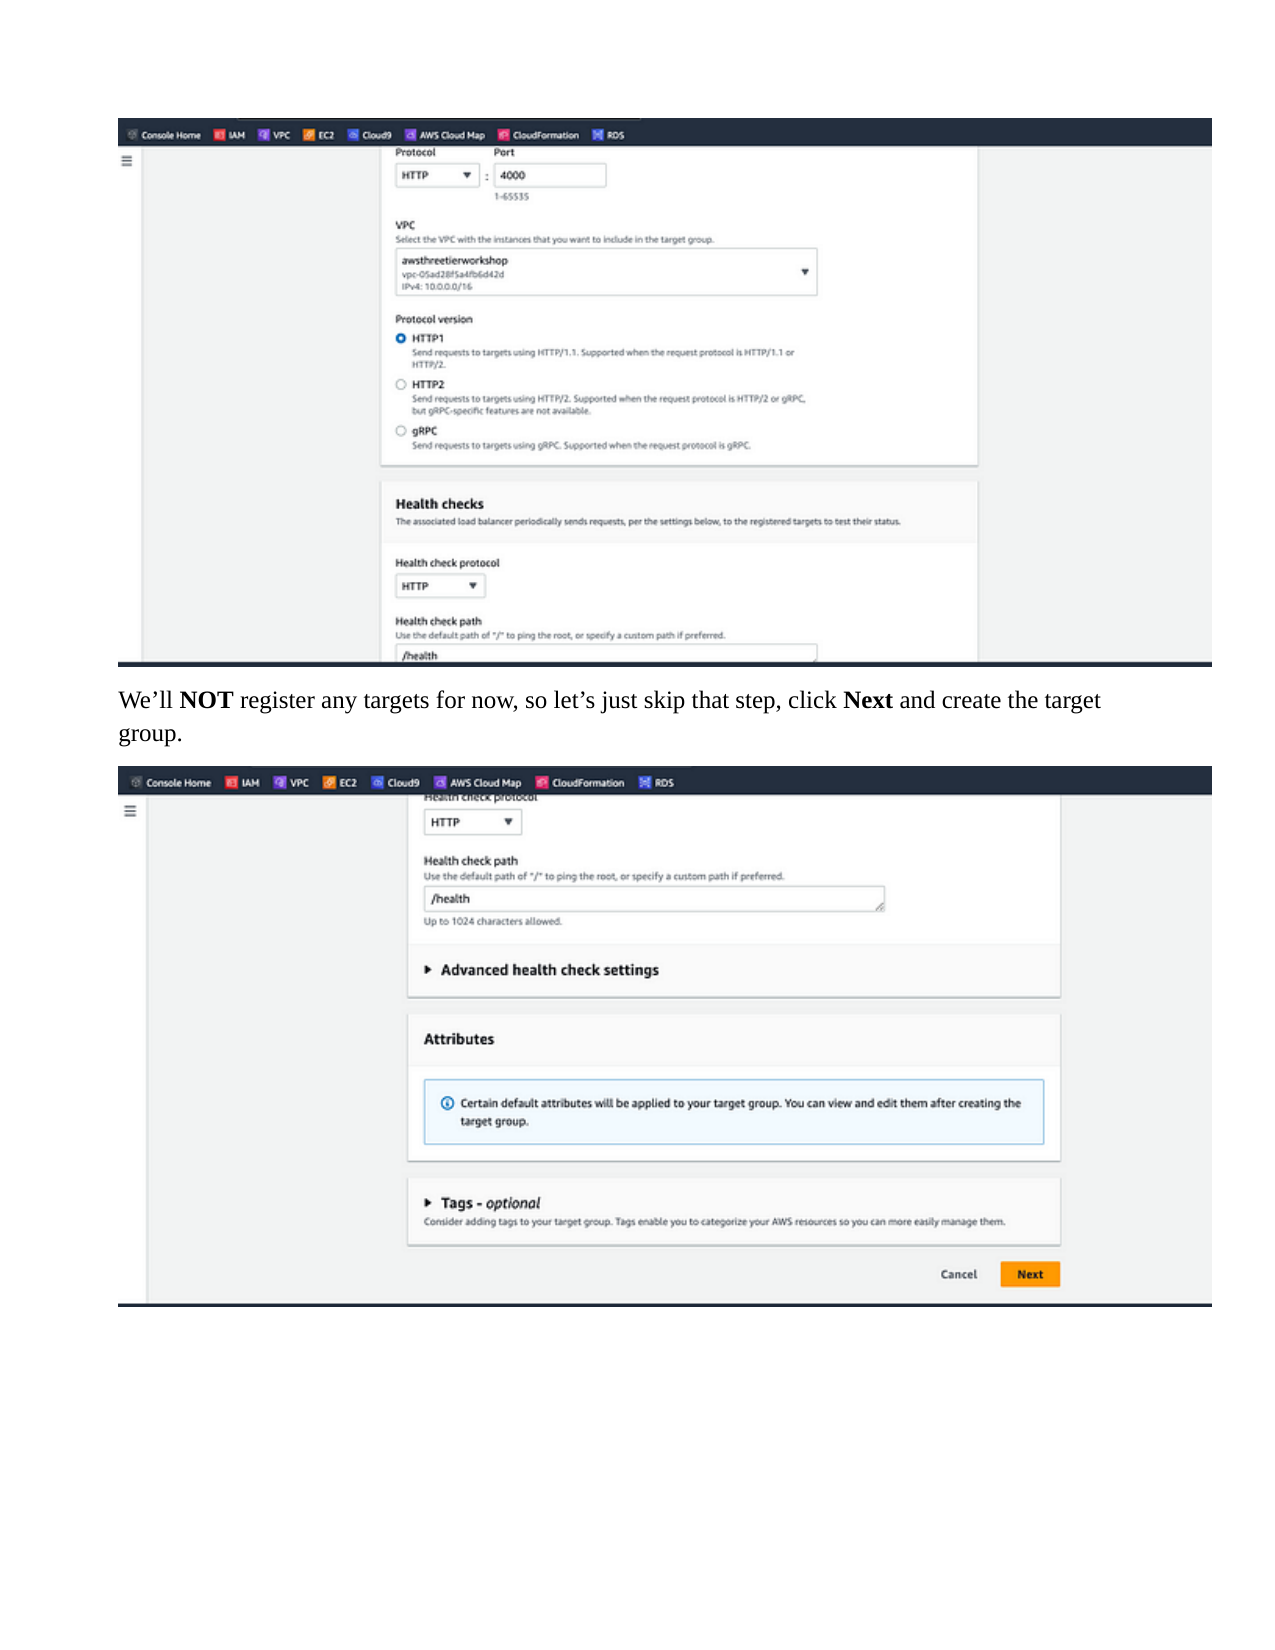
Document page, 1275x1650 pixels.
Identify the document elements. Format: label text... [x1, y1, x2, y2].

picture [118, 766, 1212, 1307]
text We’ll NOT register any targets for now, so let’s just skip that step, click Next and create the target group. [118, 685, 1157, 747]
picture [118, 118, 1212, 667]
